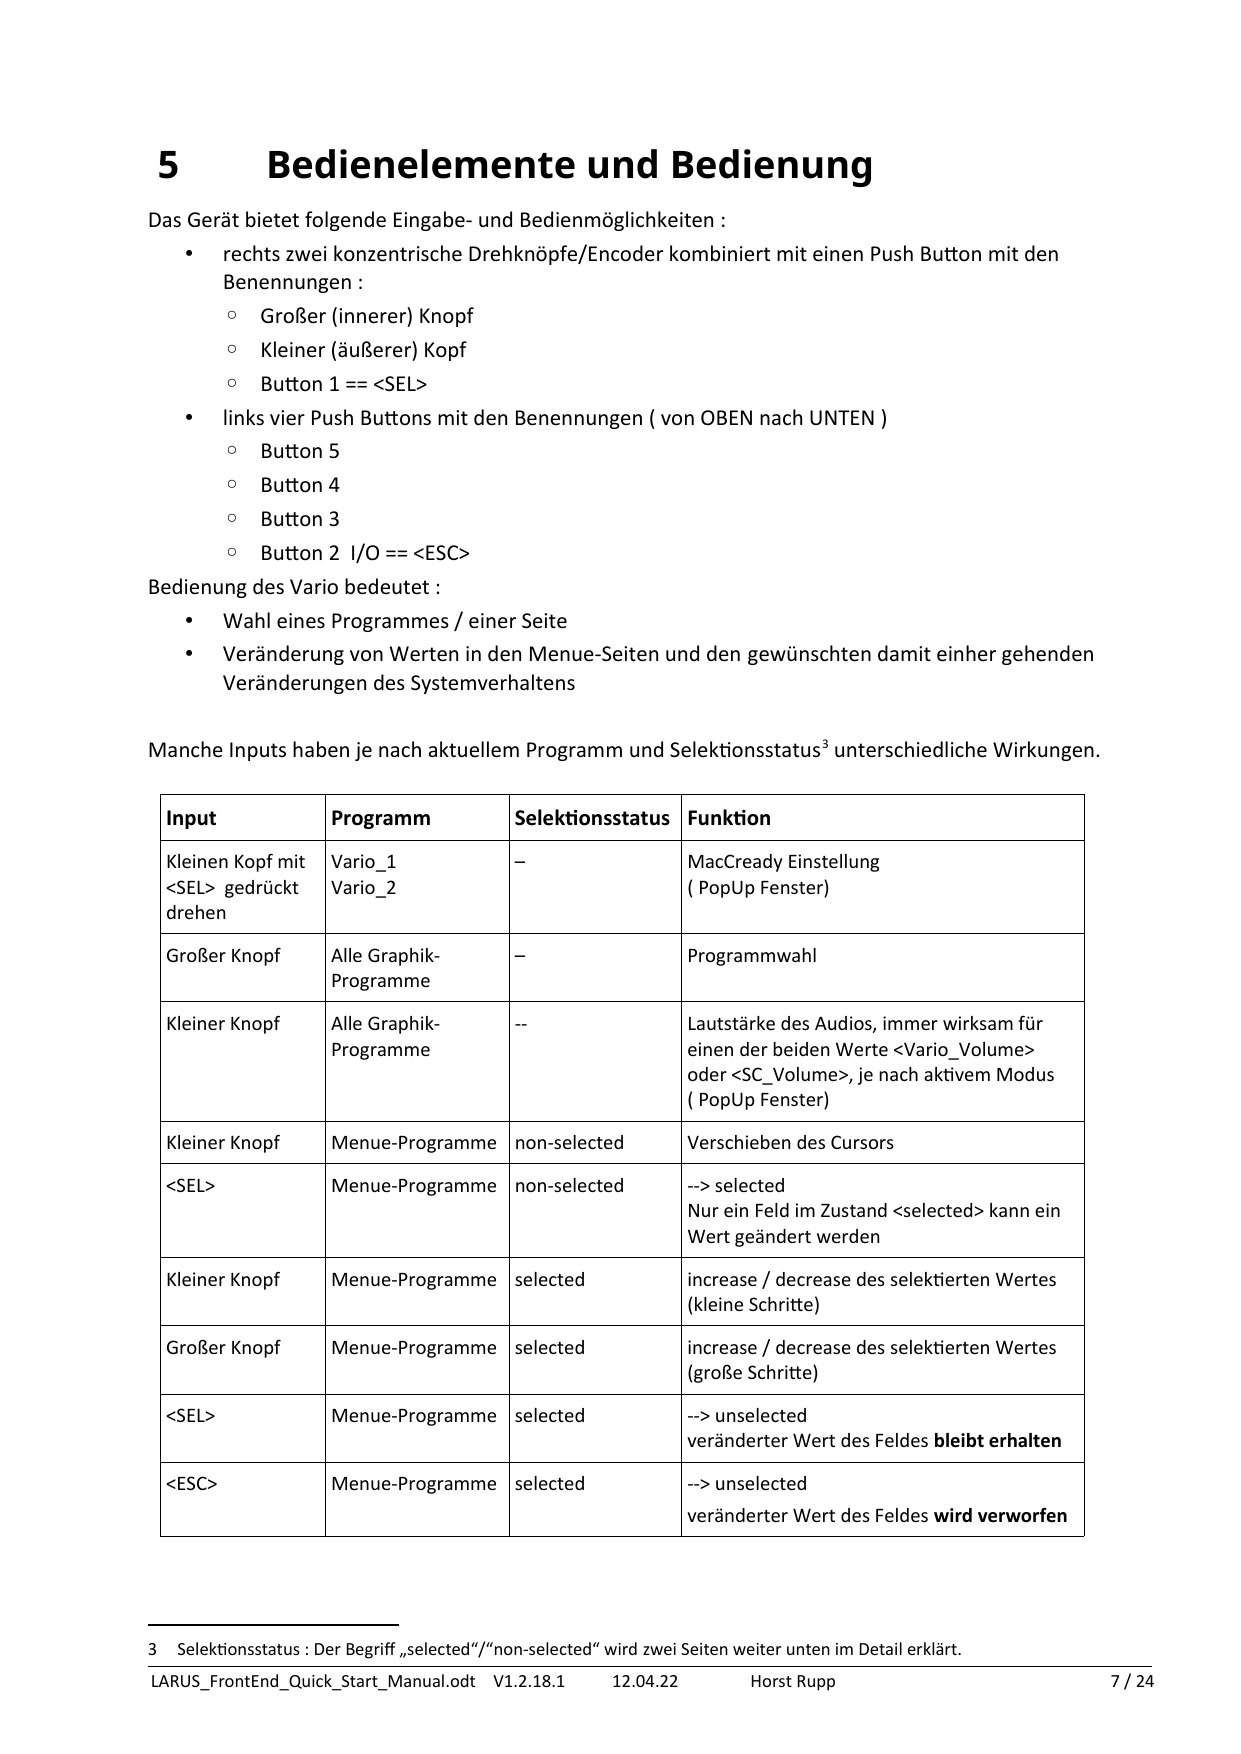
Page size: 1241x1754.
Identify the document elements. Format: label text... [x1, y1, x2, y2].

table_cell increase / decrease des selektierten Wertes (große Schritte) [682, 1326, 1084, 1394]
table_cell Vario_1 Vario_2 [326, 841, 509, 933]
table_cell Alle Graphik-Programme [326, 1002, 509, 1121]
list Button 1 == <SEL> [223, 369, 1152, 397]
table_cell Programmwahl [682, 934, 1084, 1001]
list Button 5 [223, 436, 1152, 464]
table_header Input [161, 795, 325, 840]
list rechts zwei konzentrische Drehknöpfe/Encoder kombiniert mit einen Push Button mit den Benennungen : [185, 239, 1152, 295]
table_cell selected [510, 1258, 681, 1325]
table_header Selektionsstatus [510, 795, 681, 840]
table_cell Kleiner Knopf [161, 1122, 325, 1163]
table_cell Alle Graphik-Programme [326, 934, 509, 1001]
text Manche Inputs haben je nach aktuellem Programm und Selektionsstatus unterschiedliche Wirkungen. [148, 735, 1152, 791]
table_cell selected [510, 1326, 681, 1394]
list links vier Push Buttons mit den Benennungen ( von OBEN nach UNTEN ) [185, 403, 1152, 431]
table_cell Großer Knopf [161, 934, 325, 1001]
table_cell Menue-Programme [326, 1122, 509, 1163]
table_cell -- [510, 1002, 681, 1121]
table_cell Lautstärke des Audios, immer wirksam für einen der beiden Werte <Vario_Volume> oder <SC_Volume>, je nach aktivem Modus ( PopUp Fenster) [682, 1002, 1084, 1121]
table_cell Menue-Programme [326, 1258, 509, 1325]
table_cell <ESC> [161, 1463, 325, 1536]
table_cell Kleinen Kopf mit <SEL> gedrückt drehen [161, 841, 325, 933]
list Kleiner (äußerer) Kopf [223, 335, 1152, 363]
table_cell Menue-Programme [326, 1395, 509, 1462]
table_cell Menue-Programme [326, 1326, 509, 1394]
table_cell – [510, 841, 681, 933]
list Großer (innerer) Knopf [223, 301, 1152, 329]
list Button 4 [223, 470, 1152, 498]
text Selektionsstatus : Der Begriff „selected“/“non-selected“ wird zwei Seiten weiter unten im Detail erklärt. [148, 1637, 1152, 1660]
table_cell selected [510, 1395, 681, 1462]
table_cell --> selected Nur ein Feld im Zustand <selected> kann ein Wert geändert werden [682, 1164, 1084, 1257]
table_cell Kleiner Knopf [161, 1258, 325, 1325]
table_cell Großer Knopf [161, 1326, 325, 1394]
table_cell Menue-Programme [326, 1164, 509, 1257]
table_cell --> unselected veränderter Wert des Feldes wird verworfen [682, 1463, 1084, 1536]
list Button 3 [223, 504, 1152, 532]
list Veränderung von Werten in den Menue-Seiten und den gewünschten damit einher gehenden Veränderungen des Systemverhaltens [185, 639, 1152, 696]
table_cell non-selected [510, 1164, 681, 1257]
table_cell <SEL> [161, 1395, 325, 1462]
table_cell Menue-Programme [326, 1463, 509, 1536]
subtitle Bedienelemente und Bedienung [148, 138, 1128, 190]
table_cell --> unselected veränderter Wert des Feldes bleibt erhalten [682, 1395, 1084, 1462]
table_cell non-selected [510, 1122, 681, 1163]
list Wahl eines Programmes / einer Seite [185, 606, 1152, 634]
text Bedienung des Vario bedeutet : [148, 572, 1152, 600]
table_cell – [510, 934, 681, 1001]
table_header Funktion [682, 795, 1084, 840]
table_cell Kleiner Knopf [161, 1002, 325, 1121]
table_cell increase / decrease des selektierten Wertes (kleine Schritte) [682, 1258, 1084, 1325]
text Das Gerät bietet folgende Eingabe- und Bedienmöglichkeiten : [148, 205, 1152, 233]
table_cell Verschieben des Cursors [682, 1122, 1084, 1163]
table_header Programm [326, 795, 509, 840]
table_cell <SEL> [161, 1164, 325, 1257]
table_cell selected [510, 1463, 681, 1536]
table_cell MacCready Einstellung ( PopUp Fenster) [682, 841, 1084, 933]
list Button 2 I/O == <ESC> [223, 538, 1152, 566]
